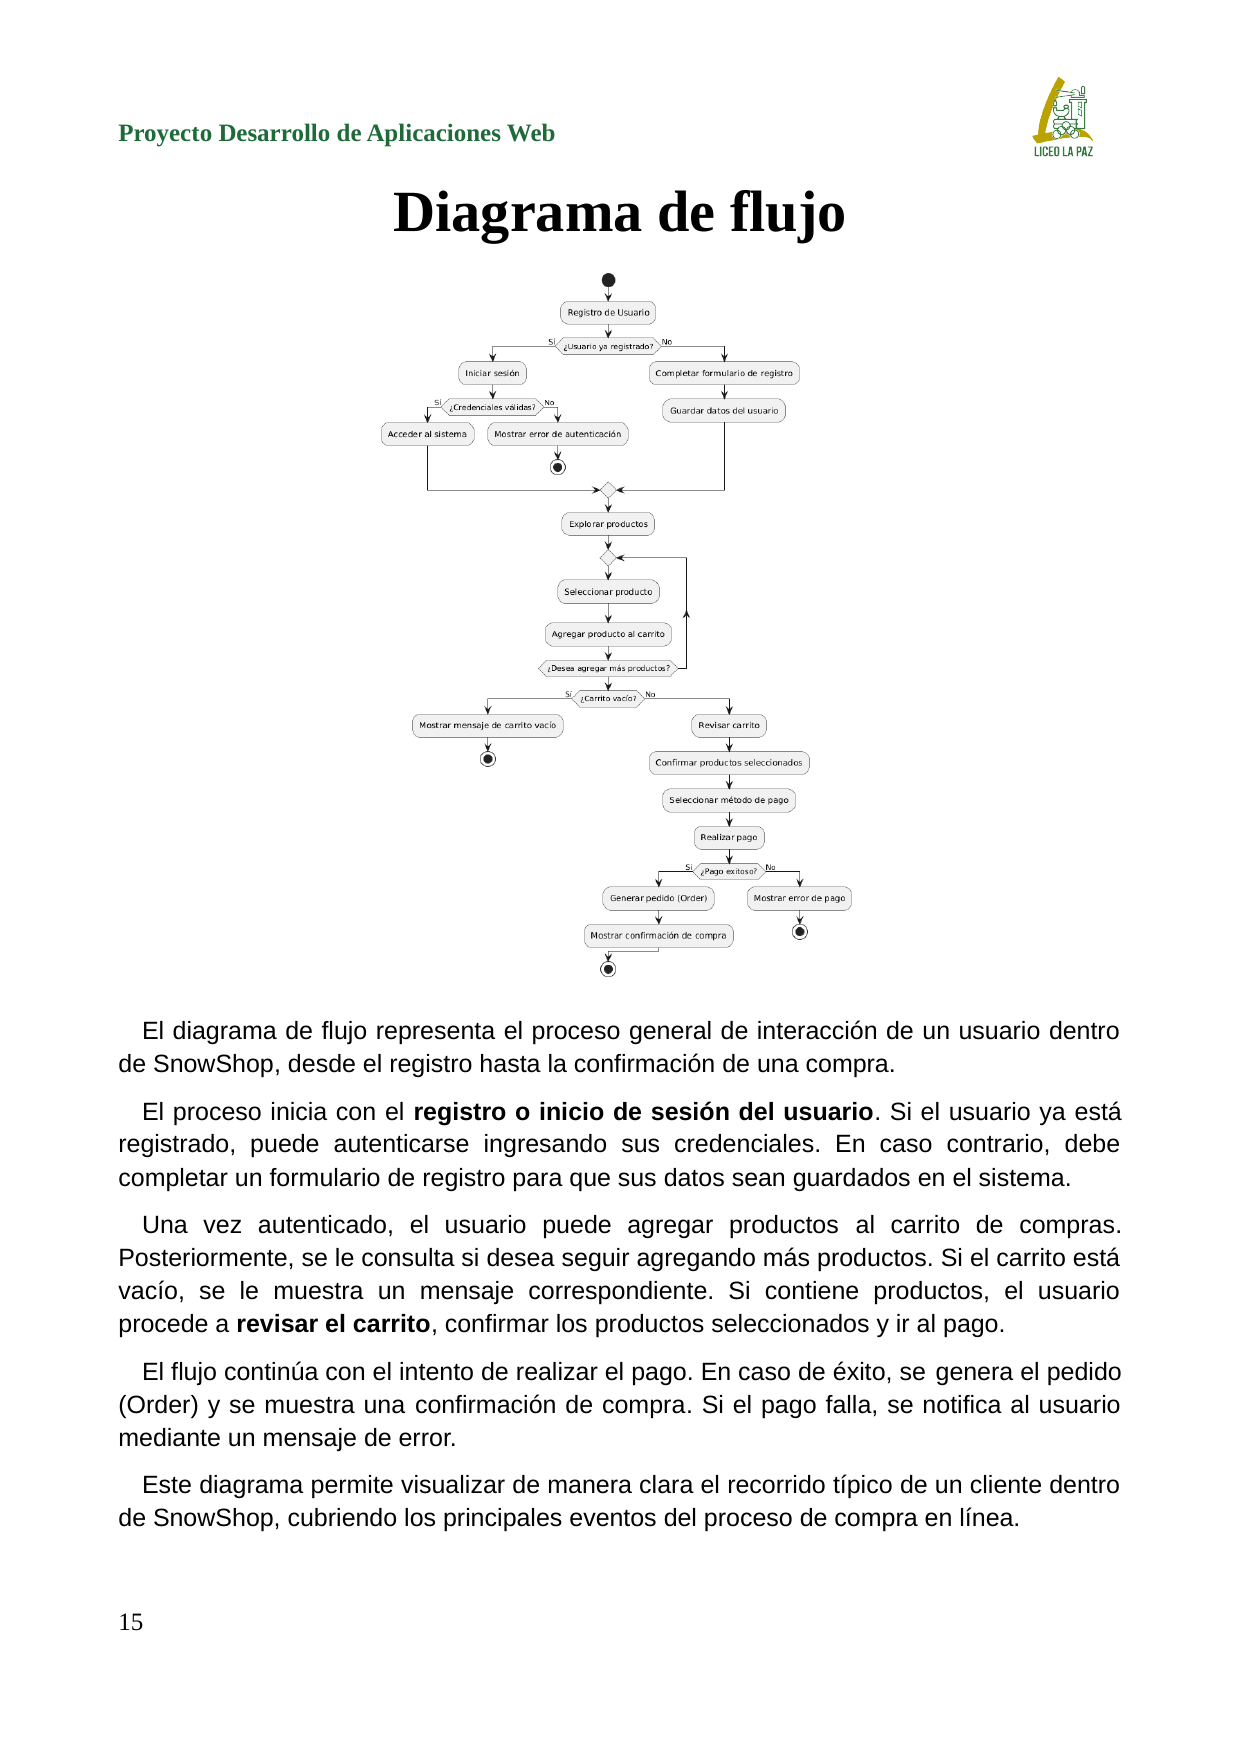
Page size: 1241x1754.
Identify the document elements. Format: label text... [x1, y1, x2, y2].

text El proceso inicia con el registro o inicio de sesión del usuario. Si el usuario ya está registrado, puede autenticarse ingresando sus credenciales. En caso contrario, debe completar un formulario de registro para que sus datos sean guardados en el sistema. [118, 1096, 1122, 1191]
picture [373, 266, 858, 983]
text Este diagrama permite visualizar de manera clara el recorrido típico de un cliente dentro de SnowShop, cubriendo los principales eventos del proceso de compra en línea. [118, 1470, 1122, 1532]
text Una vez autenticado, el usuario puede agregar productos al carrito de compras. Posteriormente, se le consulta si desea seguir agregando más productos. Si el carrito está vacío, se le muestra un mensaje correspondiente. Si contiene productos, el usuario procede a revisar el carrito, confirmar los productos seleccionados y ir al pago. [118, 1210, 1122, 1338]
subtitle Diagrama de flujo [118, 177, 1122, 244]
picture [1025, 70, 1100, 165]
text El flujo continúa con el intento de realizar el pago. En caso de éxito, se genera el pedido (Order) y se muestra una confirmación de compra. Si el pago falla, se notifica al usuario mediante un mensaje de error. [118, 1357, 1122, 1452]
text El diagrama de flujo representa el proceso general de interacción de un usuario dentro de SnowShop, desde el registro hasta la confirmación de una compra. [118, 1016, 1122, 1078]
